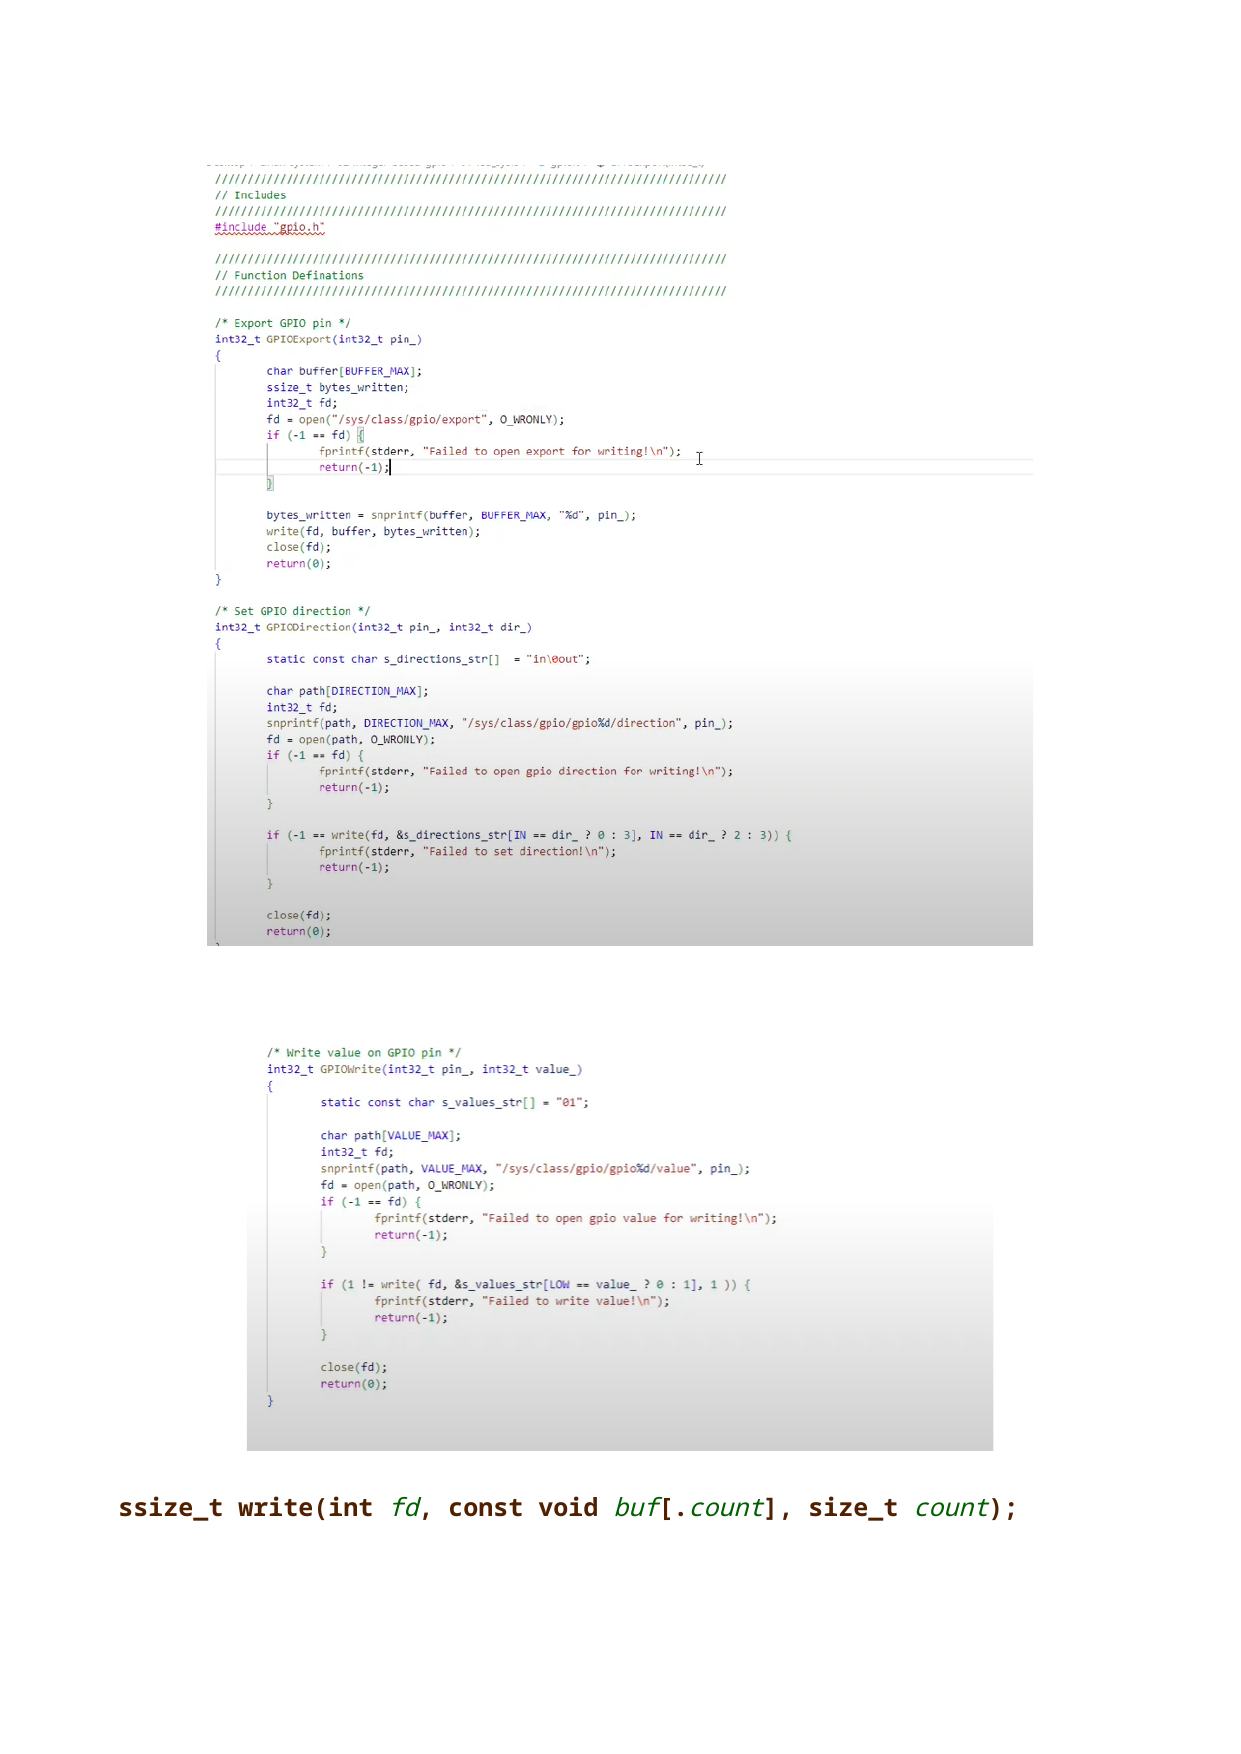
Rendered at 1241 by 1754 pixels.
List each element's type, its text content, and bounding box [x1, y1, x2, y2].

picture [246, 1030, 994, 1451]
picture [207, 165, 1034, 946]
text ssize_t write(int fd, const void buf[.count], size_t count); [118, 1030, 1122, 1523]
